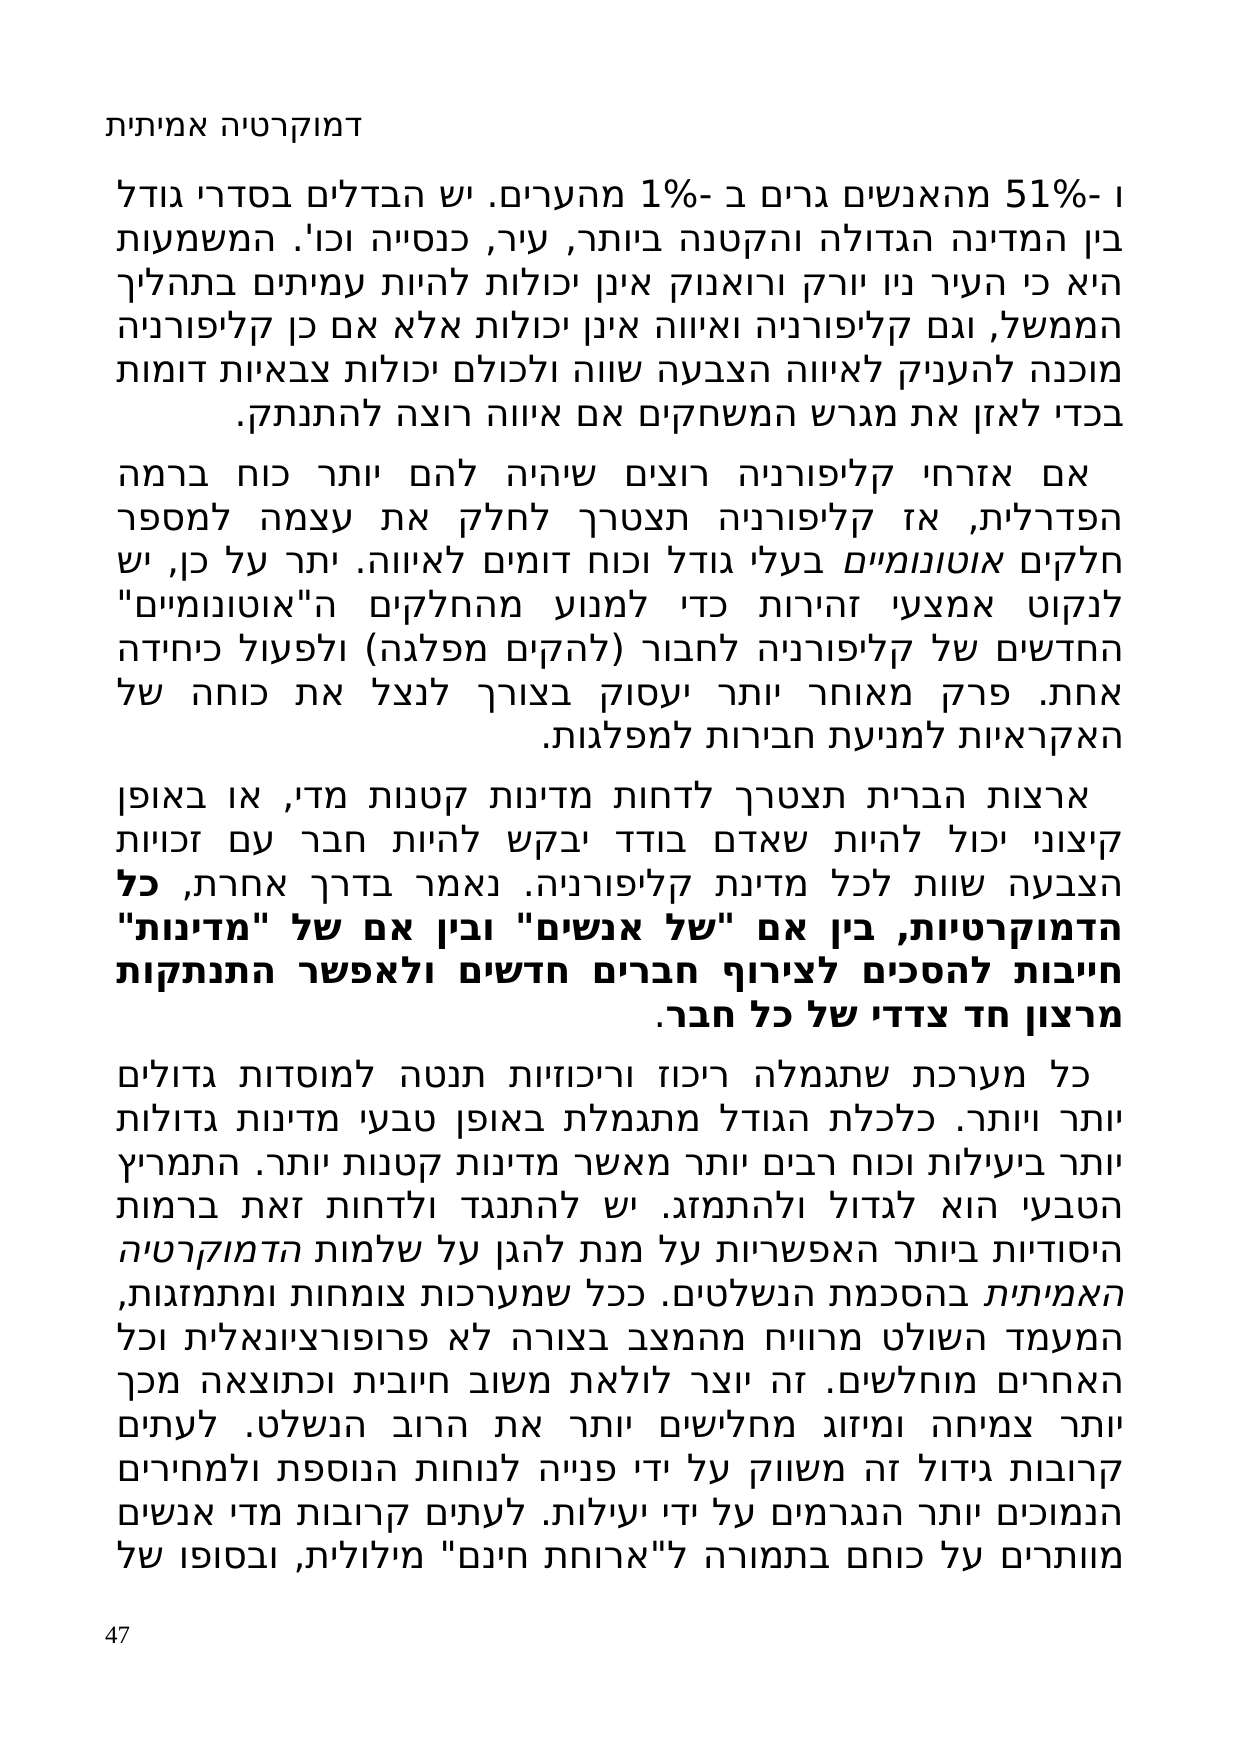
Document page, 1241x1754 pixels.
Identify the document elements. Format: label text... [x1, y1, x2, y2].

text כל מערכת שתגמלה ריכוז וריכוזיות תנטה למוסדות גדולים יותר ויותר. כלכלת הגודל מתגמלת באופן טבעי מדינות גדולות יותר ביעילות וכוח רבים יותר מאשר מדינות קטנות יותר. התמריץ הטבעי הוא לגדול ולהתמזג. יש להתנגד ולדחות זאת ברמות היסודיות ביותר האפשריות על מנת להגן על שלמות הדמוקרטיה האמיתית בהסכמת הנשלטים. ככל שמערכות צומחות ומתמזגות, המעמד השולט מרוויח מהמצב בצורה לא פרופורציונאלית וכל האחרים מוחלשים. זה יוצר לולאת משוב חיובית וכתוצאה מכך יותר צמיחה ומיזוג מחלישים יותר את הרוב הנשלט. לעתים קרובות גידול זה משווק על ידי פנייה לנוחות הנוספת ולמחירים הנמוכים יותר הנגרמים על ידי יעילות. לעתים קרובות מדי אנשים מוותרים על כוחם בתמורה ל"ארוחת חינם" מילולית, ובסופו של [116, 1052, 1124, 1577]
text באופן טבעי גודל של כנסיות, עיירות, ערים, מדינות ומחוזות יתפלג בחלוקת פארטו. 80% מהאנשים גרים ב -20% מהערים ו -51% מהאנשים גרים ב -1% מהערים. יש הבדלים בסדרי גודל בין המדינה הגדולה והקטנה ביותר, עיר, כנסייה וכו'. המשמעות היא כי העיר ניו יורק ורואנוק אינן יכולות להיות עמיתים בתהליך הממשל, וגם קליפורניה ואיווה אינן יכולות אלא אם כן קליפורניה מוכנה להעניק לאיווה הצבעה שווה ולכולם יכולות צבאיות דומות בכדי לאזן את מגרש המשחקים אם איווה רוצה להתנתק. [116, 172, 1124, 435]
text ארצות הברית תצטרך לדחות מדינות קטנות מדי, או באופן קיצוני יכול להיות שאדם בודד יבקש להיות חבר עם זכויות הצבעה שוות לכל מדינת קליפורניה. נאמר בדרך אחרת, כל הדמוקרטיות, בין אם "של אנשים" ובין אם של "מדינות" חייבות להסכים לצירוף חברים חדשים ולאפשר התנתקות מרצון חד צדדי של כל חבר. [116, 774, 1124, 1036]
text אם אזרחי קליפורניה רוצים שיהיה להם יותר כוח ברמה הפדרלית, אז קליפורניה תצטרך לחלק את עצמה למספר חלקים אוטונומיים בעלי גודל וכוח דומים לאיווה. יתר על כן, יש לנקוט אמצעי זהירות כדי למנוע מהחלקים ה"אוטונומיים" החדשים של קליפורניה לחבור (להקים מפלגה) ולפעול כיחידה אחת. פרק מאוחר יותר יעסוק בצורך לנצל את כוחה של האקראיות למניעת חבירות למפלגות. [116, 451, 1124, 757]
